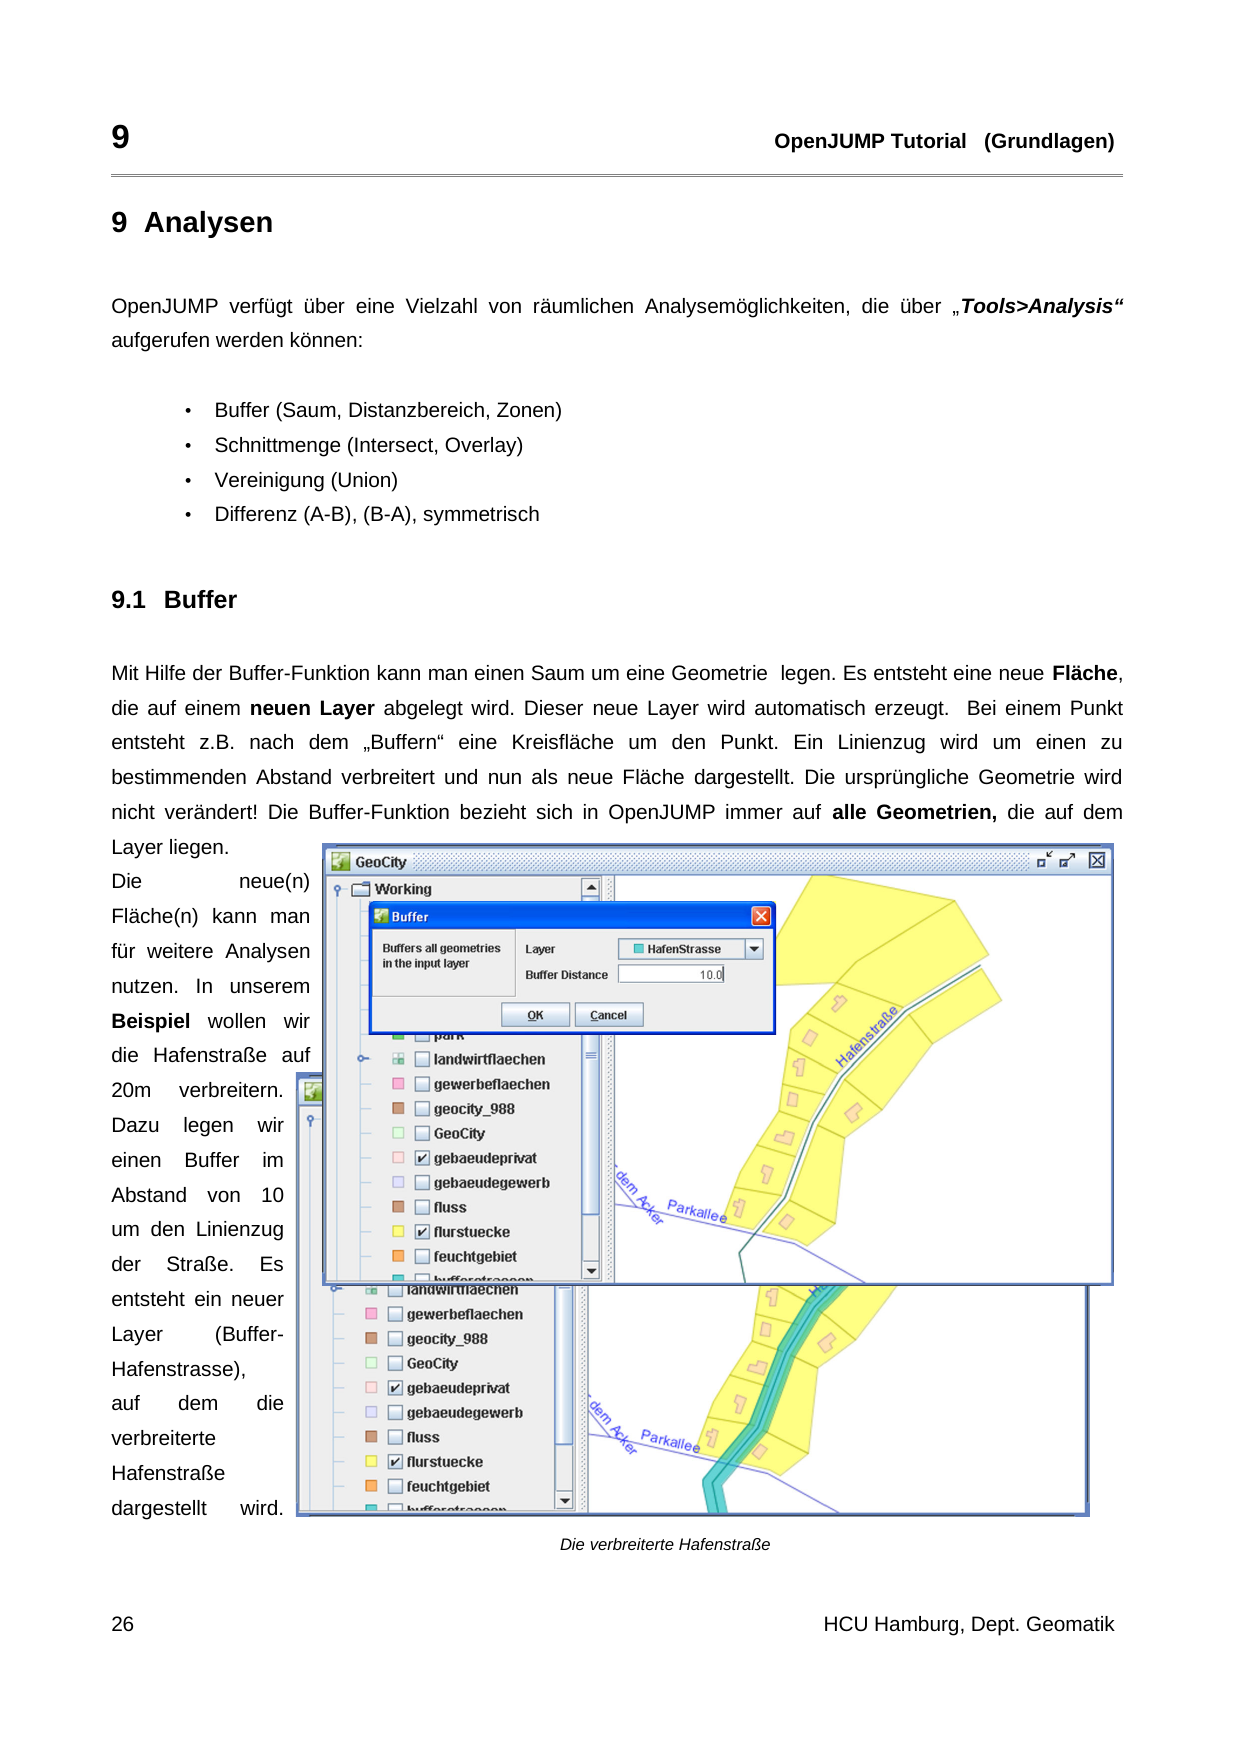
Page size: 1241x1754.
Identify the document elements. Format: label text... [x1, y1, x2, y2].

list Vereinigung (Union) [185, 468, 1123, 491]
picture [295, 843, 1114, 1517]
text Mit Hilfe der Buffer-Funktion kann man einen Saum um eine Geometrie legen. Es entsteht eine neue Fläche, die auf einem neuen Layer abgelegt wird. Dieser neue Layer wird automatisch erzeugt. Bei einem Punkt entsteht z.B. nach dem „Buffern“ eine Kreisfläche um den Punkt. Ein Linienzug wird um einen zu bestimmenden Abstand verbreitert und nun als neue Fläche dargestellt. Die ursprüngliche Geometrie wird nicht verändert! Die Buffer-Funktion bezieht sich in OpenJUMP immer auf alle Geometrien, die auf dem Layer liegen. [111, 661, 1123, 858]
text Die neue(n) Fläche(n) kann man für weitere Analysen nutzen. In unserem Beispiel wollen wir die Hafenstraße auf 20m verbreitern. Dazu legen wir einen Buffer im Abstand von 10 um den Linienzug der Straße. Es entsteht ein neuer Layer (Buffer-Hafenstrasse), auf dem die verbreiterte Hafenstraße dargestellt wird. Die verbreiterte Hafenstraße [111, 870, 1123, 1554]
subtitle Buffer [111, 586, 1123, 614]
list Buffer (Saum, Distanzbereich, Zonen) [185, 399, 1123, 422]
list Schnittmenge (Intersect, Overlay) [185, 433, 1123, 457]
text OpenJUMP verfügt über eine Vielzahl von räumlichen Analysemöglichkeiten, die über „Tools>Analysis“ aufgerufen werden können: [111, 294, 1123, 352]
subtitle Analysen [111, 206, 1123, 238]
list Differenz (A-B), (B-A), symmetrisch [185, 503, 1123, 526]
